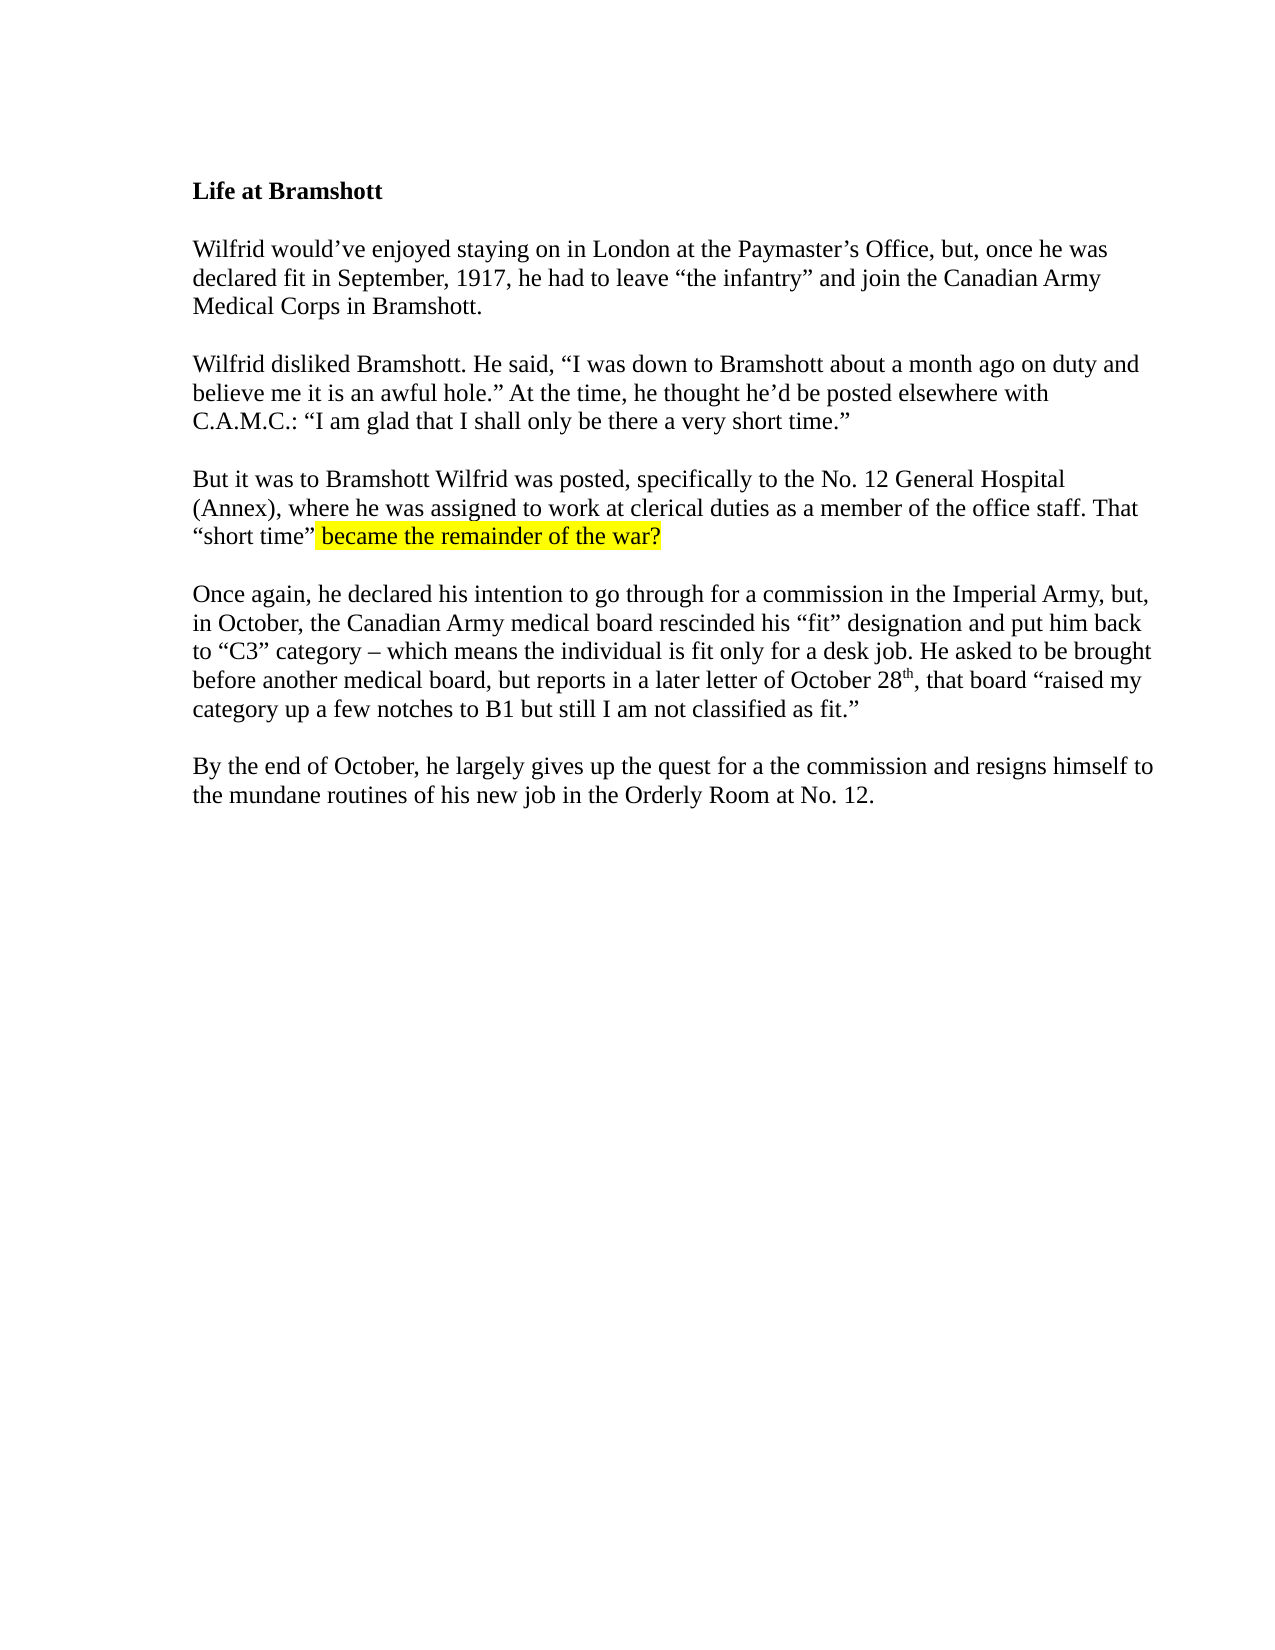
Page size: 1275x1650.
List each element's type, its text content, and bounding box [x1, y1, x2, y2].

text By the end of October, he largely gives up the quest for a the commission and resigns himself to the mundane routines of his new job in the Orderly Room at No. 12. [192, 751, 1158, 809]
text Life at Bramshott [192, 176, 1158, 205]
text Once again, he declared his intention to go through for a commission in the Imperial Army, but, in October, the Canadian Army medical board rescinded his “fit” designation and put him back to “C3” category – which means the individual is fit only for a desk job. He asked to be brought before another medical board, but reports in a later letter of October 28th, that board “raised my category up a few notches to B1 but still I am not classified as fit.” [192, 579, 1158, 723]
text Wilfrid disliked Bramshott. He said, “I was down to Bramshott about a month ago on duty and believe me it is an awful hole.” At the time, he thought he’d be posted elsewhere with C.A.M.C.: “I am glad that I shall only be there a very short time.” [192, 349, 1158, 435]
text Wilfrid would’ve enjoyed staying on in London at the Paymaster’s Office, but, once he was declared fit in September, 1917, he had to leave “the infantry” and join the Canadian Army Medical Corps in Bramshott. [192, 234, 1158, 320]
text But it was to Bramshott Wilfrid was posted, specifically to the No. 12 General Hospital (Annex), where he was assigned to work at clerical duties as a member of the office staff. That “short time” became the remainder of the war? [192, 464, 1158, 550]
